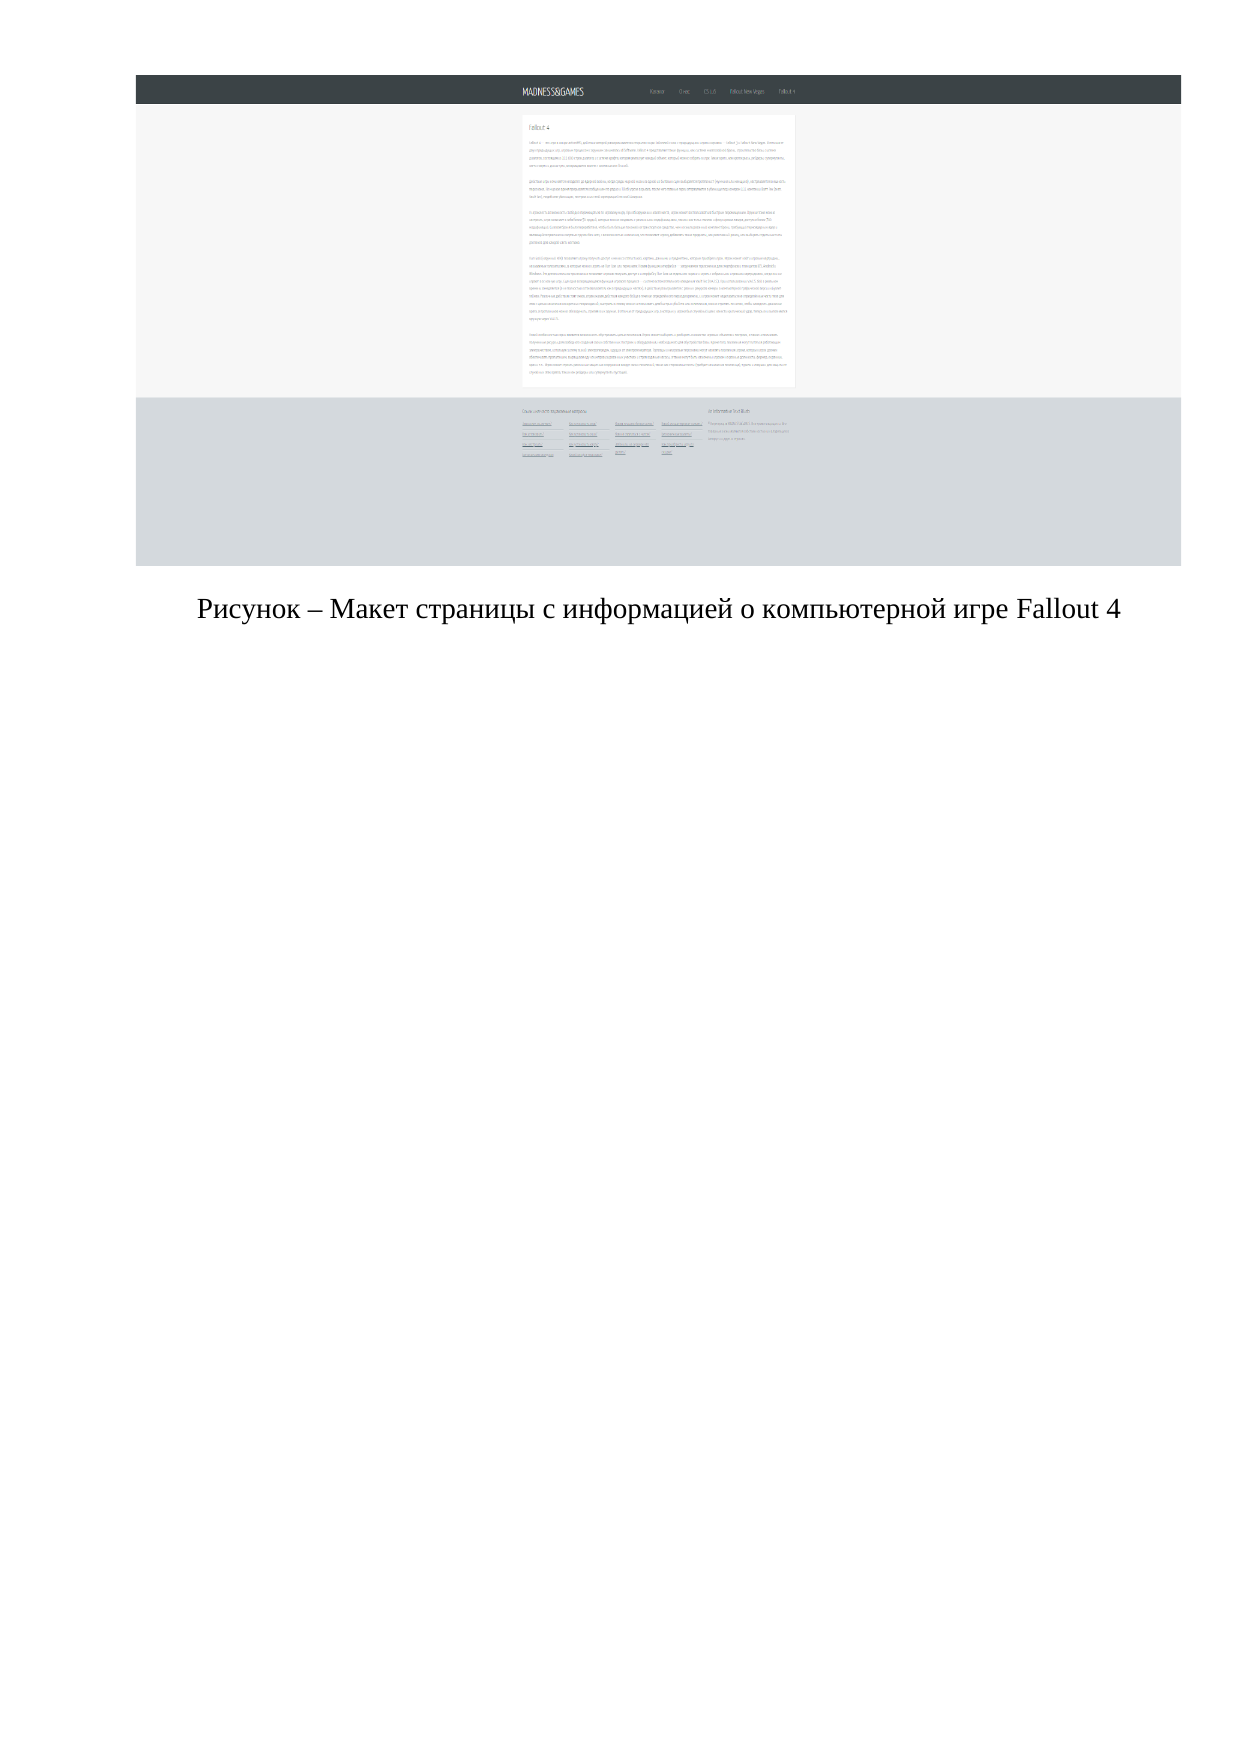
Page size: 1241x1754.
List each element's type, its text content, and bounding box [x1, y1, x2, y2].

text Рисунок – Макет страницы с информацией о компьютерной игре Fallout 4 [136, 591, 1181, 624]
